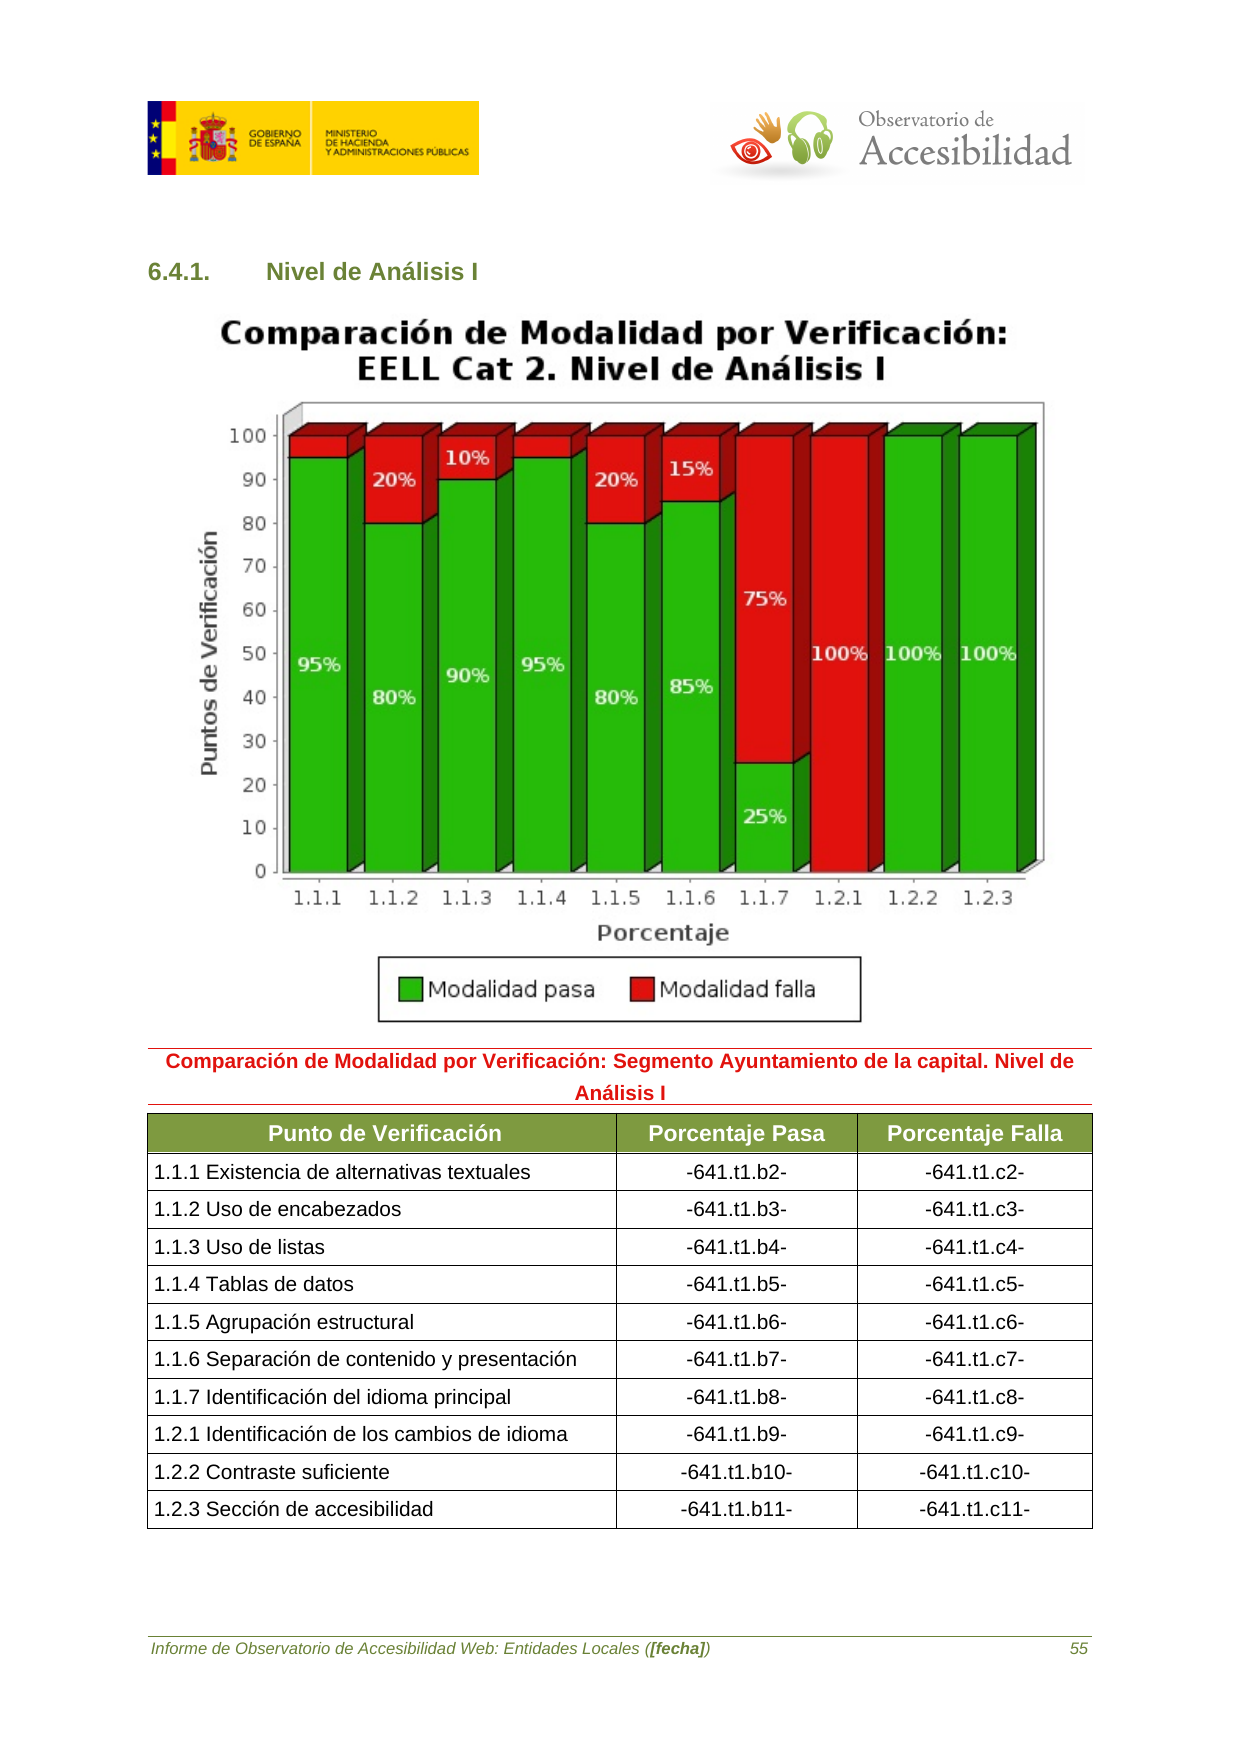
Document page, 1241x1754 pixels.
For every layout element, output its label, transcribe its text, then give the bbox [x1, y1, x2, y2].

table_cell -641.t1.c6- [858, 1304, 1092, 1340]
text Comparación de Modalidad por Verificación: Segmento Ayuntamiento de la capital. Nivel de Análisis I [148, 1049, 1092, 1104]
picture [147, 101, 479, 175]
table_cell 1.1.7 Identificación del idioma principal [148, 1379, 616, 1415]
picture [710, 102, 1086, 185]
picture [178, 313, 1062, 1024]
table_cell -641.t1.b5- [617, 1266, 857, 1302]
table_cell 1.1.5 Agrupación estructural [148, 1304, 616, 1340]
table_cell -641.t1.b7- [617, 1341, 857, 1377]
table_cell -641.t1.c5- [858, 1266, 1092, 1302]
table_cell -641.t1.c2- [858, 1154, 1092, 1190]
table_cell -641.t1.b4- [617, 1229, 857, 1265]
table_cell -641.t1.c10- [858, 1454, 1092, 1490]
table_header Porcentaje Falla [858, 1114, 1092, 1152]
table_cell 1.2.2 Contraste suficiente [148, 1454, 616, 1490]
table_cell -641.t1.b9- [617, 1416, 857, 1452]
subtitle Nivel de Análisis I [148, 257, 1092, 286]
table_cell -641.t1.b10- [617, 1454, 857, 1490]
table_cell 1.1.3 Uso de listas [148, 1229, 616, 1265]
table_cell 1.1.6 Separación de contenido y presentación [148, 1341, 616, 1377]
table_cell -641.t1.c8- [858, 1379, 1092, 1415]
table_header Punto de Verificación [148, 1114, 616, 1152]
table_cell -641.t1.c9- [858, 1416, 1092, 1452]
table_cell -641.t1.b11- [617, 1491, 857, 1527]
table_cell -641.t1.c7- [858, 1341, 1092, 1377]
table_cell -641.t1.c3- [858, 1191, 1092, 1227]
table_cell 1.2.1 Identificación de los cambios de idioma [148, 1416, 616, 1452]
table_cell -641.t1.c4- [858, 1229, 1092, 1265]
table_cell 1.1.4 Tablas de datos [148, 1266, 616, 1302]
table_cell -641.t1.b3- [617, 1191, 857, 1227]
table_cell -641.t1.b2- [617, 1154, 857, 1190]
table_cell 1.1.1 Existencia de alternativas textuales [148, 1154, 616, 1190]
table_cell -641.t1.c11- [858, 1491, 1092, 1527]
table_cell 1.1.2 Uso de encabezados [148, 1191, 616, 1227]
table_cell -641.t1.b8- [617, 1379, 857, 1415]
table_cell 1.2.3 Sección de accesibilidad [148, 1491, 616, 1527]
table_cell -641.t1.b6- [617, 1304, 857, 1340]
table_header Porcentaje Pasa [617, 1114, 857, 1152]
